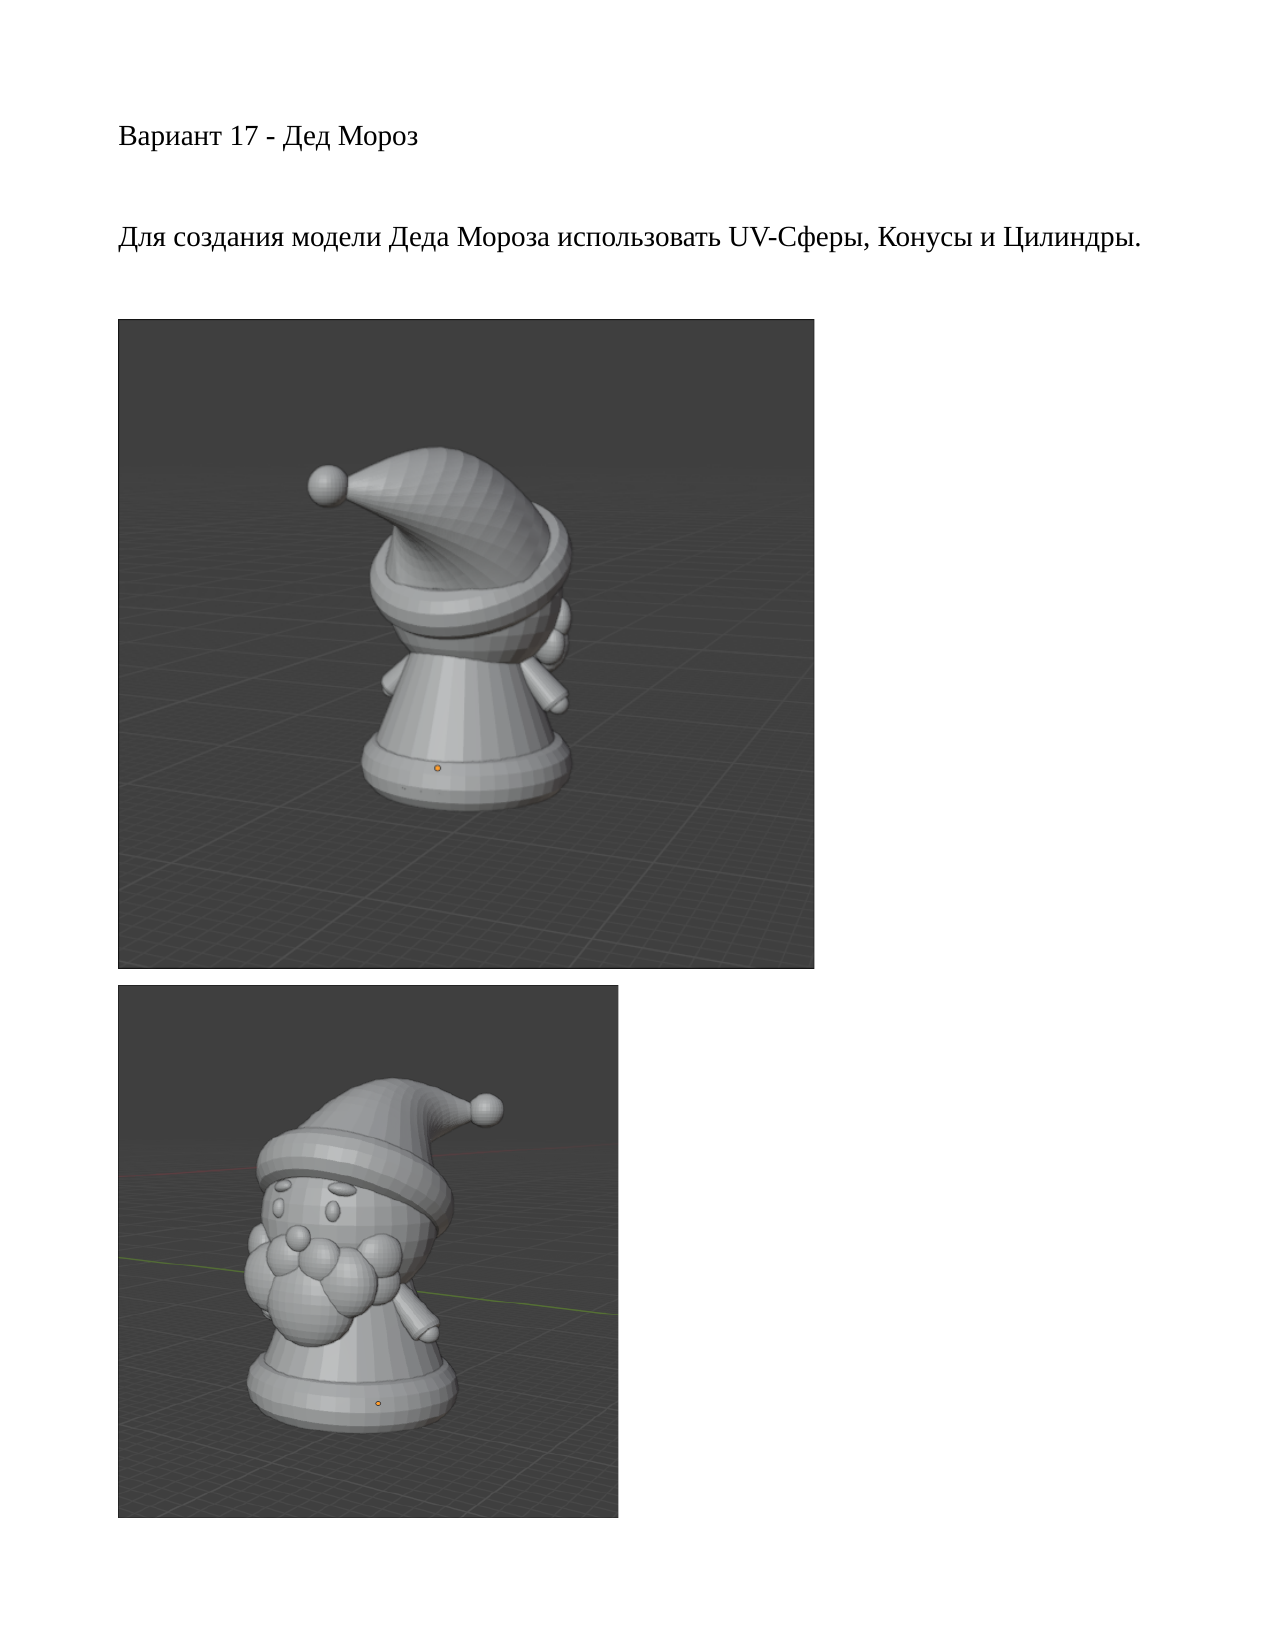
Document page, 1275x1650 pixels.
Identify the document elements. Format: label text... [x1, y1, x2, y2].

picture [118, 319, 815, 969]
text Вариант 17 - Дед Мороз Для создания модели Деда Мороза использовать UV-Сферы, Конусы и Цилиндры. [118, 118, 1157, 252]
picture [118, 985, 619, 1518]
